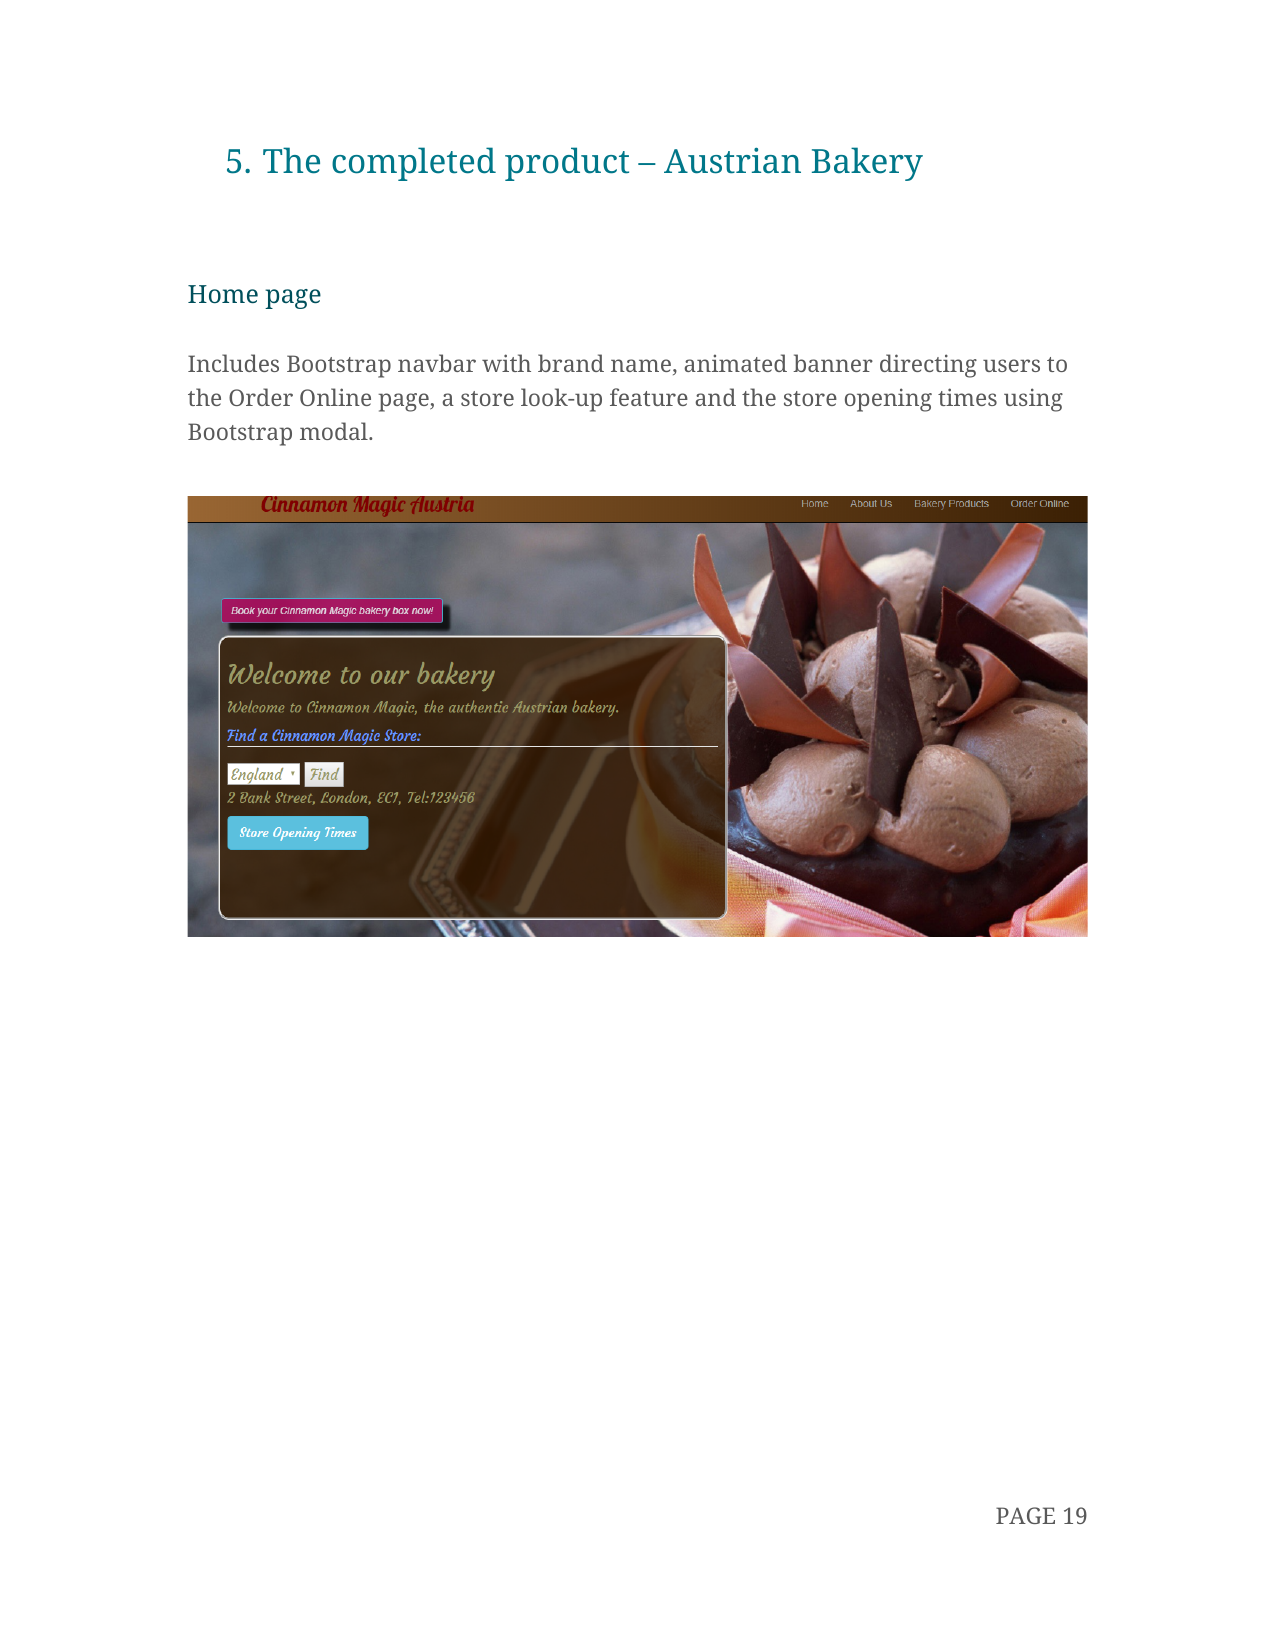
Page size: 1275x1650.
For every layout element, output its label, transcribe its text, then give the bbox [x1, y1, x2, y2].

subtitle The completed product – Austrian Bakery [225, 137, 1087, 183]
text Includes Bootstrap navbar with brand name, animated banner directing users to the Order Online page, a store look-up feature and the store opening times using Bootstrap modal. [187, 348, 1087, 448]
text Home page [187, 277, 1087, 311]
